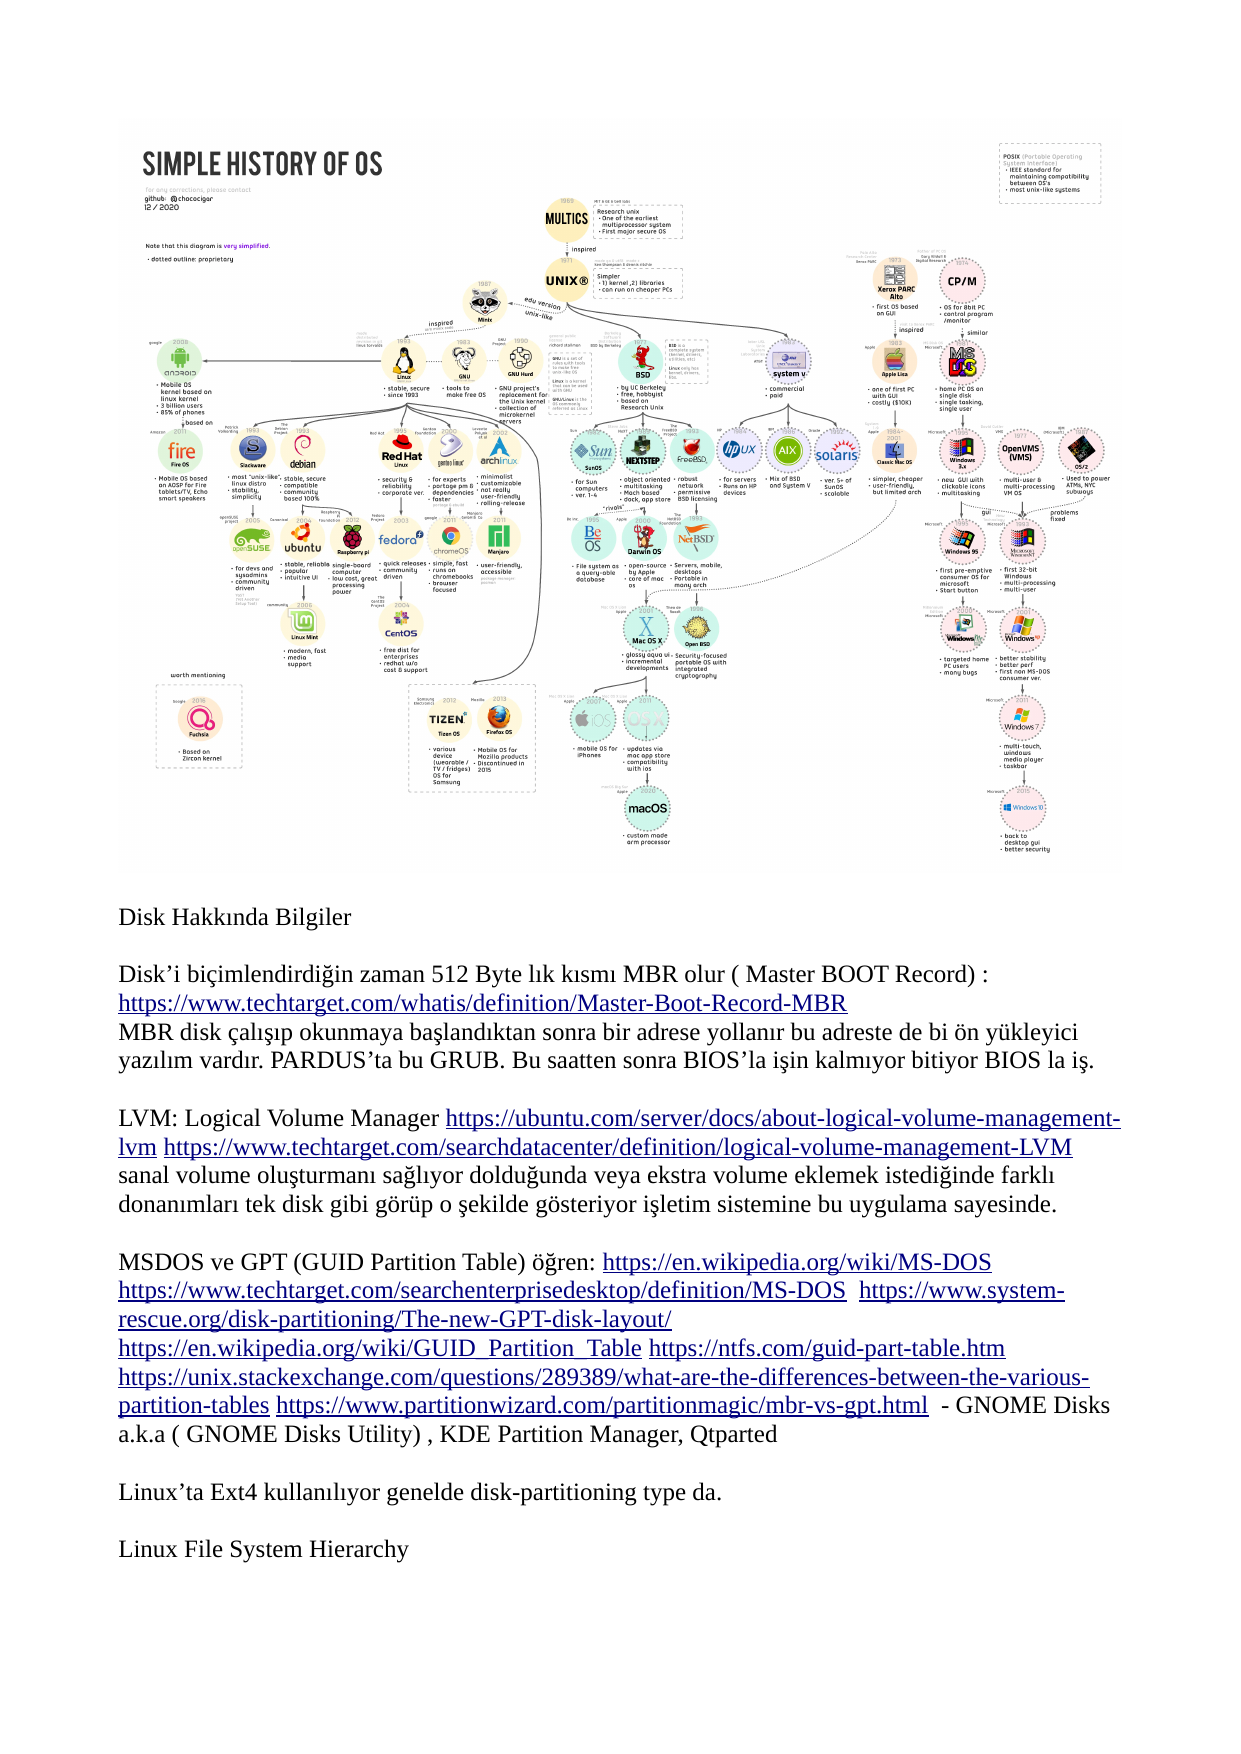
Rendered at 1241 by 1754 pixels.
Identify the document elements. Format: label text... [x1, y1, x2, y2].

text Disk Hakkında Bilgiler Disk’i biçimlendirdiğin zaman 512 Byte lık kısmı MBR olur ( Master BOOT Record) : https://www.techtarget.com/whatis/definition/Master-Boot-Record-MBR [118, 902, 1122, 1017]
picture [118, 118, 1123, 873]
text Linux’ta Ext4 kullanılıyor genelde disk-partitioning type da. [118, 1477, 1122, 1505]
text Linux File System Hierarchy [118, 1534, 1122, 1563]
text MSDOS ve GPT (GUID Partition Table) öğren: https://en.wikipedia.org/wiki/MS-DOS https://www.techtarget.com/searchenterprisedesktop/definition/MS-DOS https://www.system-rescue.org/disk-partitioning/The-new-GPT-disk-layout/ https://en.wikipedia.org/wiki/GUID_Partition_Table https://ntfs.com/guid-part-table.htm https://unix.stackexchange.com/questions/289389/what-are-the-differences-between-the-various-partition-tables https://www.partitionwizard.com/partitionmagic/mbr-vs-gpt.html - GNOME Disks a.k.a ( GNOME Disks Utility) , KDE Partition Manager, Qtparted [118, 1247, 1122, 1448]
text MBR disk çalışıp okunmaya başlandıktan sonra bir adrese yollanır bu adreste de bi ön yükleyici yazılım vardır. PARDUS’ta bu GRUB. Bu saatten sonra BIOS’la işin kalmıyor bitiyor BIOS la iş. [118, 1017, 1122, 1074]
text LVM: Logical Volume Manager https://ubuntu.com/server/docs/about-logical-volume-management-lvm https://www.techtarget.com/searchdatacenter/definition/logical-volume-management-LVM sanal volume oluşturmanı sağlıyor dolduğunda veya ekstra volume eklemek istediğinde farklı donanımları tek disk gibi görüp o şekilde gösteriyor işletim sistemine bu uygulama sayesinde. [118, 1103, 1122, 1218]
